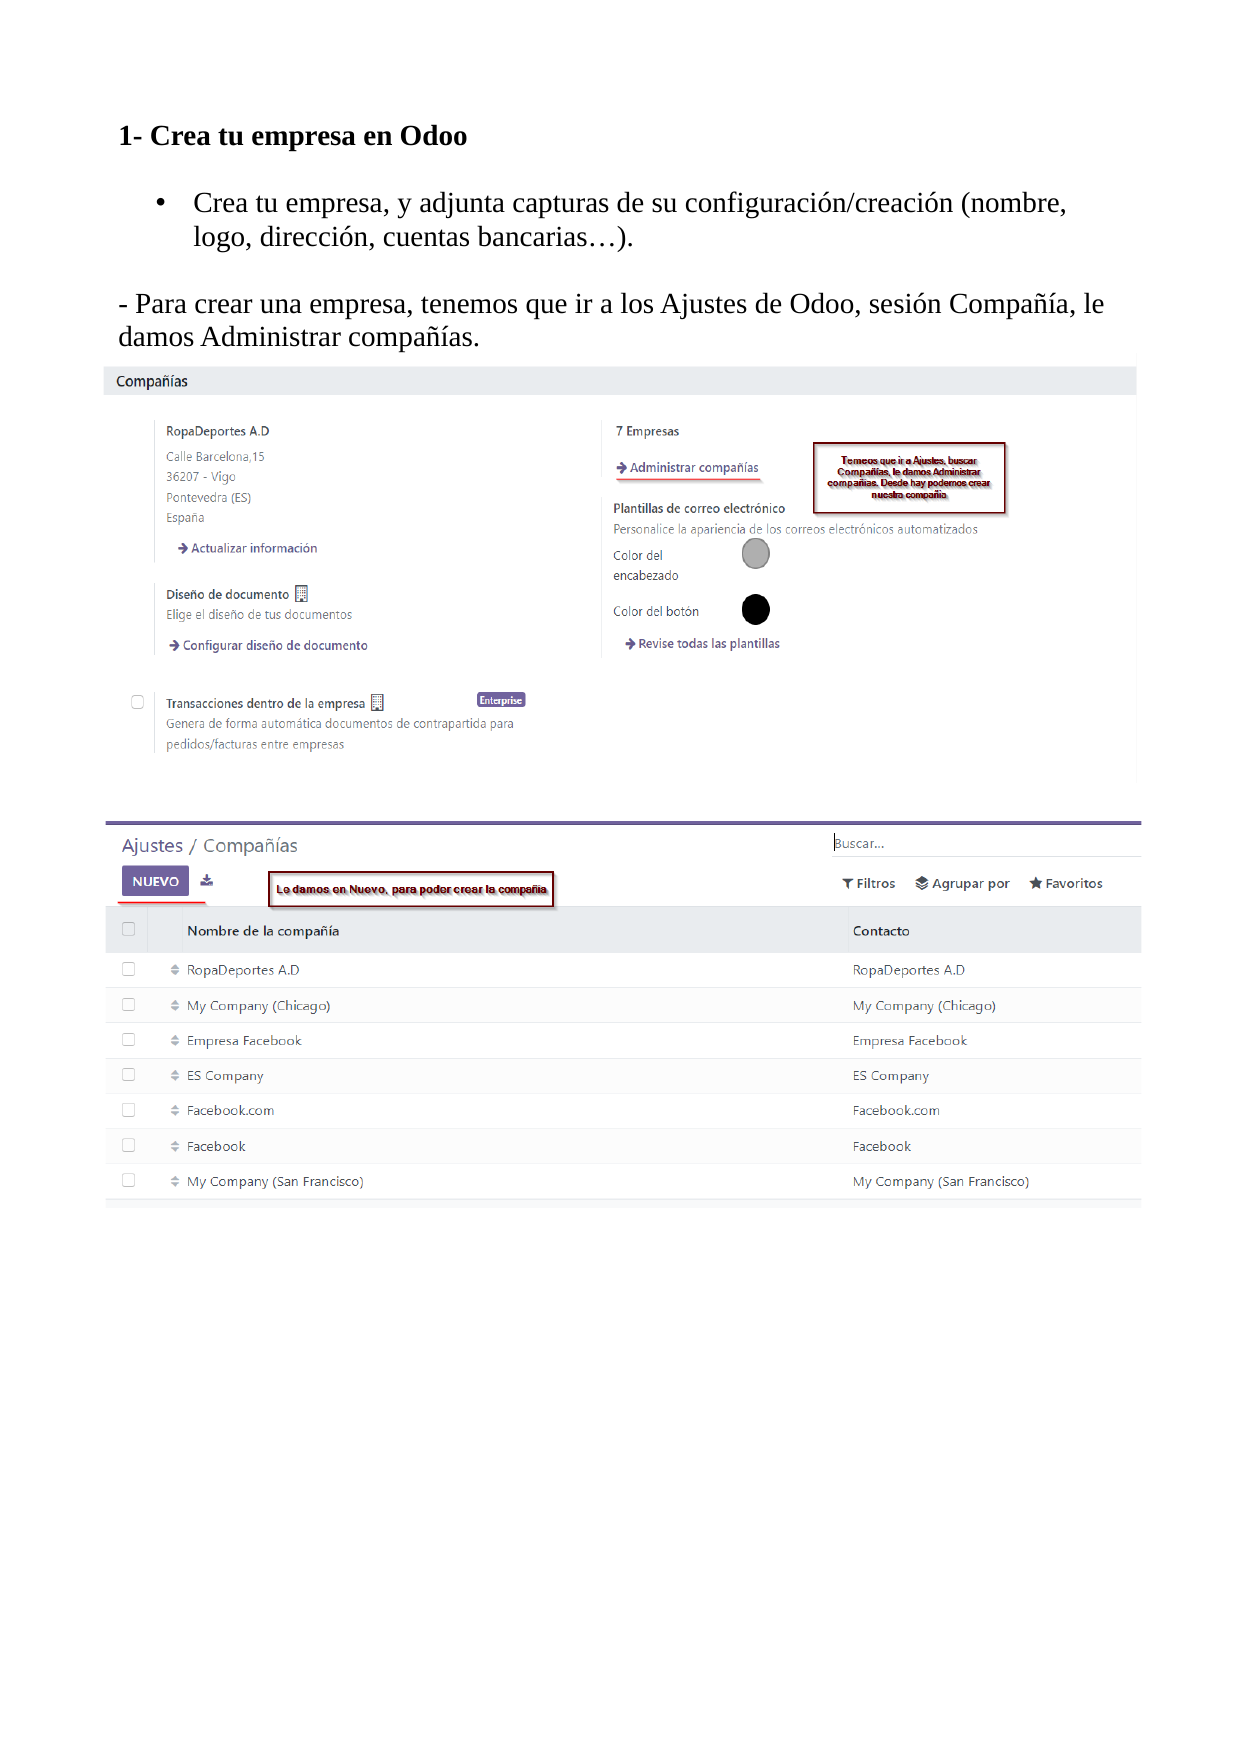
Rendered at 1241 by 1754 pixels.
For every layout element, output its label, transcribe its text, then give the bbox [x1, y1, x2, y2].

picture [105, 821, 1142, 1208]
list logo, dirección, cuentas bancarias…). [156, 219, 1122, 252]
text - Para crear una empresa, tenemos que ir a los Ajustes de Odoo, sesión Compañía, le damos Administrar compañías. [118, 286, 1122, 353]
list Crea tu empresa, y adjunta capturas de su configuración/creación (nombre, [156, 185, 1122, 219]
text 1- Crea tu empresa en Odoo [118, 118, 1122, 152]
picture [103, 353, 1137, 783]
